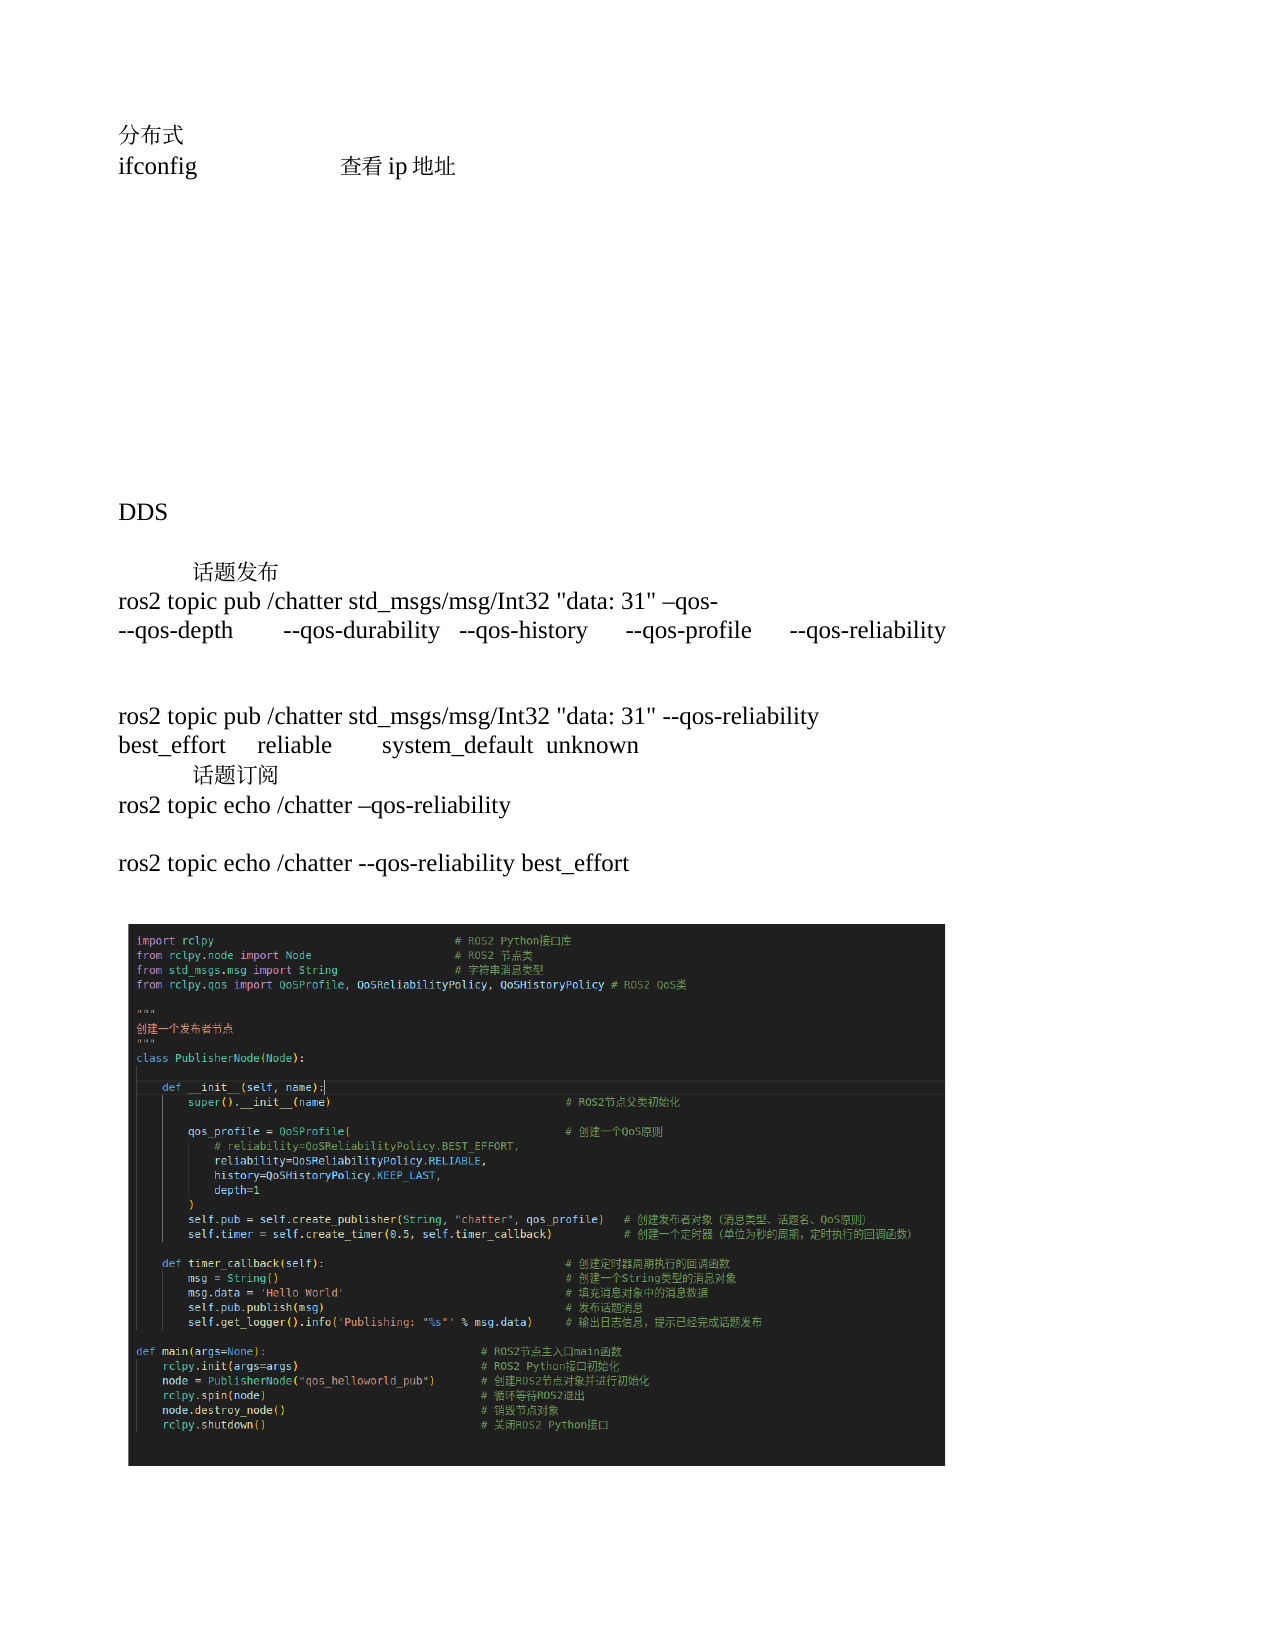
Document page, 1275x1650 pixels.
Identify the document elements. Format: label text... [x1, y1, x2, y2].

text ifconfig 查看ip地址 [118, 149, 1157, 181]
text ros2 topic echo /chatter --qos-reliability best_effort [118, 848, 1157, 876]
text 话题发布 [118, 555, 1157, 586]
text --qos-depth --qos-durability --qos-history --qos-profile --qos-reliability [118, 615, 1157, 644]
text ros2 topic pub /chatter std_msgs/msg/Int32 "data: 31" --qos-reliability [118, 701, 1157, 730]
text DDS [118, 497, 1157, 526]
text 分布式 [118, 118, 1157, 149]
text ros2 topic echo /chatter –qos-reliability [118, 790, 1157, 819]
picture [128, 924, 946, 1466]
text ros2 topic pub /chatter std_msgs/msg/Int32 "data: 31" –qos- [118, 586, 1157, 615]
text 话题订阅 [118, 759, 1157, 790]
text best_effort reliable system_default unknown [118, 730, 1157, 759]
